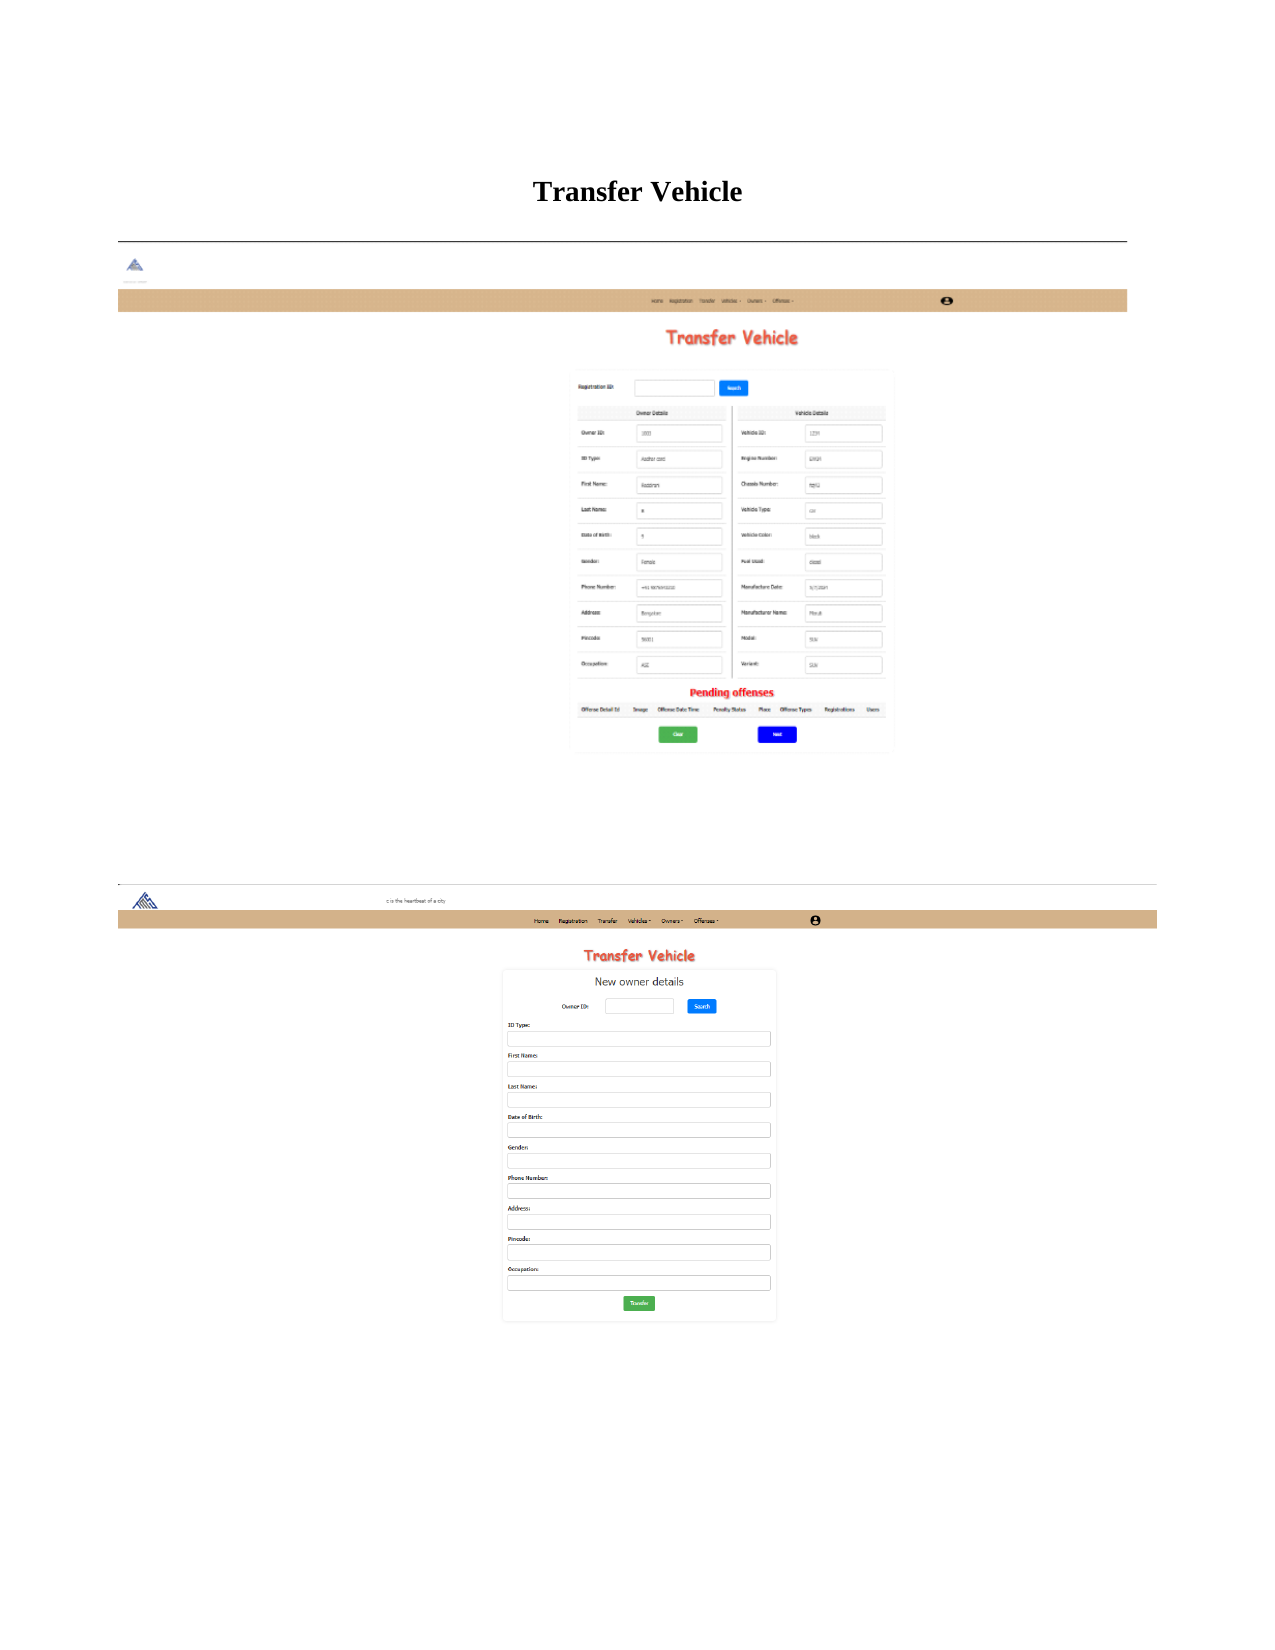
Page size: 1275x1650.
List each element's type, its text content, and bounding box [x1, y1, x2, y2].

picture [118, 884, 1157, 1344]
text Transfer Vehicle [118, 174, 1157, 208]
